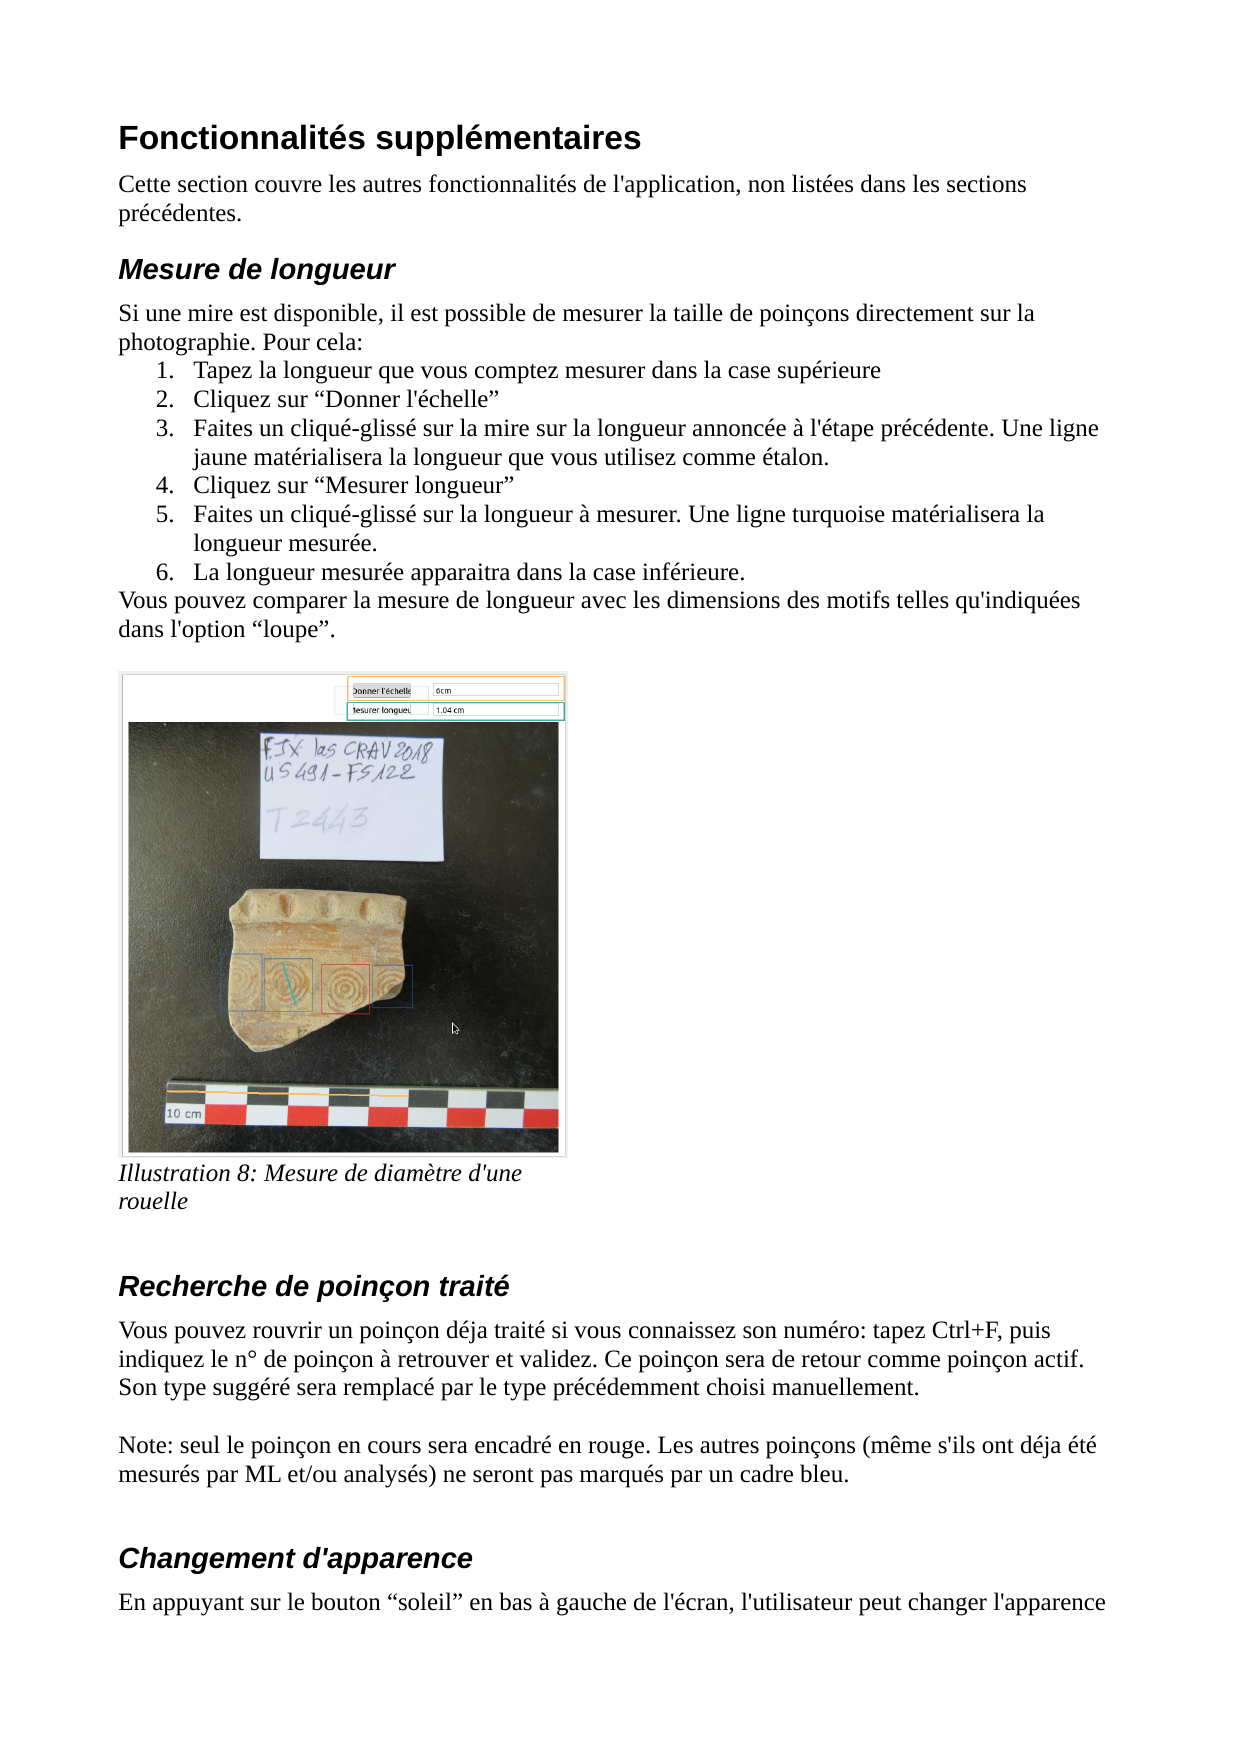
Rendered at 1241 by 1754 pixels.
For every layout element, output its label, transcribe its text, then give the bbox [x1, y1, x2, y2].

list Cliquez sur “Donner l'échelle” [156, 384, 1122, 413]
text Note: seul le poinçon en cours sera encadré en rouge. Les autres poinçons (même s'ils ont déja été mesurés par ML et/ou analysés) ne seront pas marqués par un cadre bleu. [118, 1430, 1122, 1487]
text En appuyant sur le bouton “soleil” en bas à gauche de l'écran, l'utilisateur peut changer l'apparence [118, 1587, 1122, 1616]
list Faites un cliqué-glissé sur la mire sur la longueur annoncée à l'étape précédente. Une ligne jaune matérialisera la longueur que vous utilisez comme étalon. [156, 413, 1122, 470]
text Si une mire est disponible, il est possible de mesurer la taille de poinçons directement sur la photographie. Pour cela: [118, 298, 1122, 355]
text Illustration 8: Mesure de diamètre d'une rouelle [118, 1158, 568, 1215]
text Cette section couvre les autres fonctionnalités de l'application, non listées dans les sections précédentes. [118, 169, 1122, 227]
picture [118, 671, 569, 1158]
subtitle Mesure de longueur [118, 252, 1122, 285]
subtitle Recherche de poinçon traité [118, 1269, 1122, 1302]
list Tapez la longueur que vous comptez mesurer dans la case supérieure [156, 355, 1122, 384]
text Vous pouvez rouvrir un poinçon déja traité si vous connaissez son numéro: tapez Ctrl+F, puis indiquez le n° de poinçon à retrouver et validez. Ce poinçon sera de retour comme poinçon actif. Son type suggéré sera remplacé par le type précédemment choisi manuellement. [118, 1315, 1122, 1401]
text Vous pouvez comparer la mesure de longueur avec les dimensions des motifs telles qu'indiquées dans l'option “loupe”. [118, 585, 1122, 643]
list La longueur mesurée apparaitra dans la case inférieure. [156, 557, 1122, 585]
list Cliquez sur “Mesurer longueur” [156, 470, 1122, 499]
subtitle Changement d'apparence [118, 1541, 1122, 1575]
list Faites un cliqué-glissé sur la longueur à mesurer. Une ligne turquoise matérialisera la longueur mesurée. [156, 499, 1122, 557]
subtitle Fonctionnalités supplémentaires [118, 118, 1122, 157]
